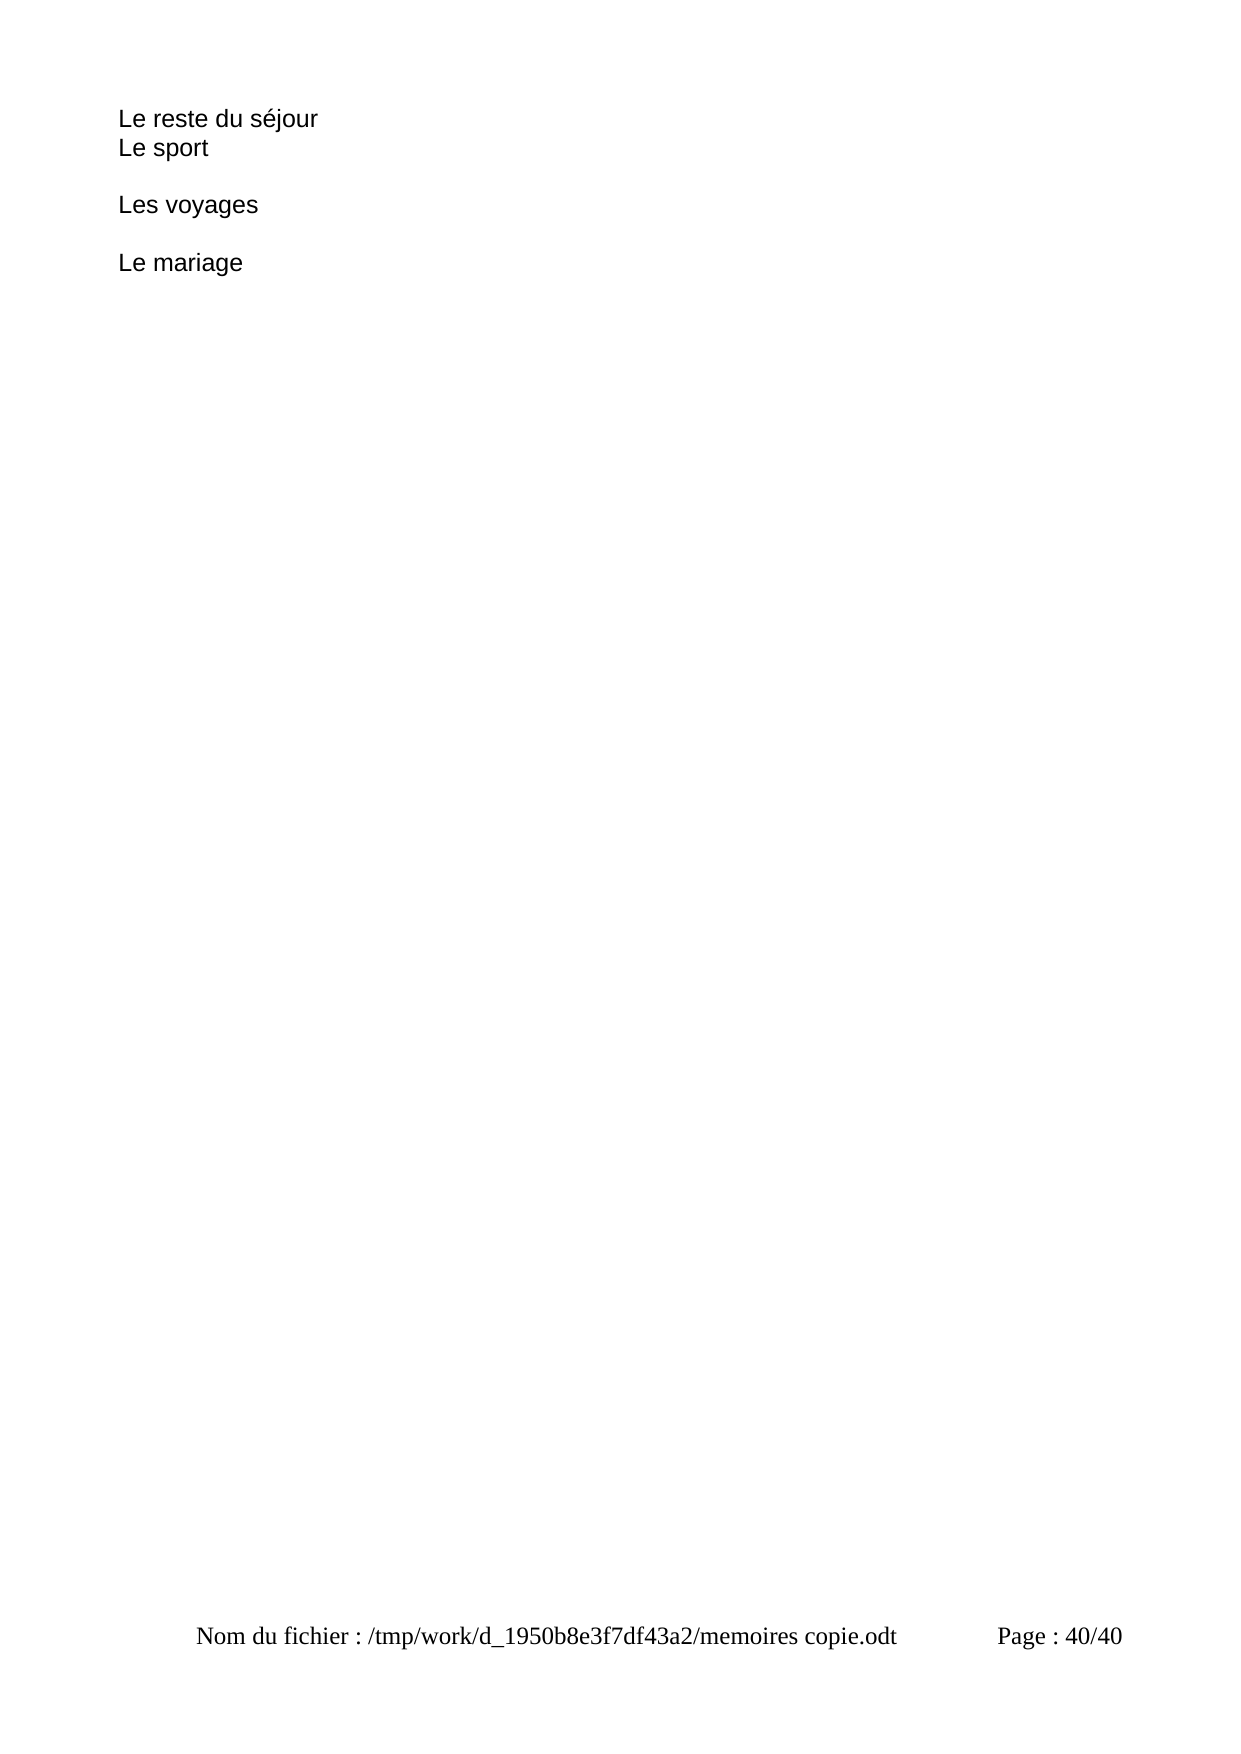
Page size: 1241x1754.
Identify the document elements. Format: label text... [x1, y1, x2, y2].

text Le reste du séjour [118, 104, 1122, 132]
text Le sport [118, 132, 1122, 161]
text Les voyages [118, 190, 1122, 219]
text Le mariage [118, 247, 1122, 276]
